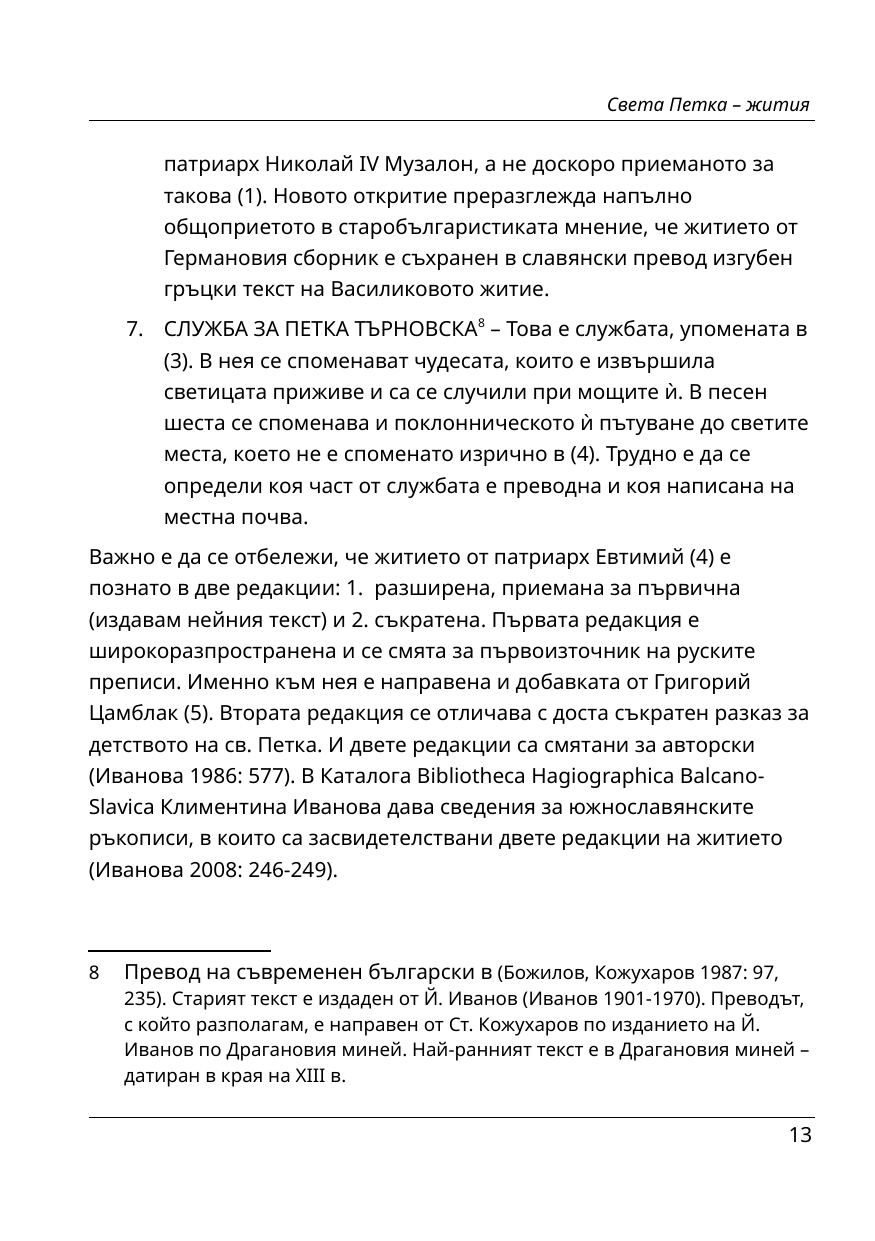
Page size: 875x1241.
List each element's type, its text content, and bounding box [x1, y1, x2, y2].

text Важно е да се отбележи, че житието от патриарх Евтимий (4) е познато в две редакции: 1. разширена, приемана за първична (издавам нейния текст) и 2. съкратена. Първата редакция е широкоразпространена и се смята за първоизточник на руските преписи. Именно към нея е направена и добавката от Григорий Цамблак (5). Втората редакция се отличава с доста съкратен разказ за детството на св. Петка. И двете редакции са смятани за авторски (Иванова 1986: 577). В Каталога Bibliotheca Hagiographica Balcano-Slavica Климентина Иванова дава сведения за южнославянските ръкописи, в които са засвидетелствани двете редакции на житието (Иванова 2008: 246-249). [88, 542, 815, 883]
list патриарх Николай IV Музалон, а не доскоро приеманото за такова (1). Новото откритие преразглежда напълно общоприетото в старобългаристиката мнение, че житието от Германовия сборник е съхранен в славянски превод изгубен гръцки текст на Василиковото житие. [126, 149, 815, 303]
list Превод на съвременен български в (Божилов, Кожухаров 1987: 97, 235). Старият текст е издаден от Й. Иванов (Иванов 1901-1970). Преводът, с който разполагам, е направен от Ст. Кожухаров по изданието на Й. Иванов по Драгановия миней. Най-ранният текст е в Драгановия миней – датиран в края на XIII в. [88, 957, 815, 1088]
list СЛУЖБА ЗА ПЕТКА ТЪРНОВСКА – Това е службата, упомената в (3). В нея се споменават чудесата, които е извършила светицата приживе и са се случили при мощите ѝ. В песен шеста се споменава и поклонническото ѝ пътуване до светите места, което не е споменато изрично в (4). Трудно е да се определи коя част от службата е преводна и коя написана на местна почва. [126, 314, 815, 531]
